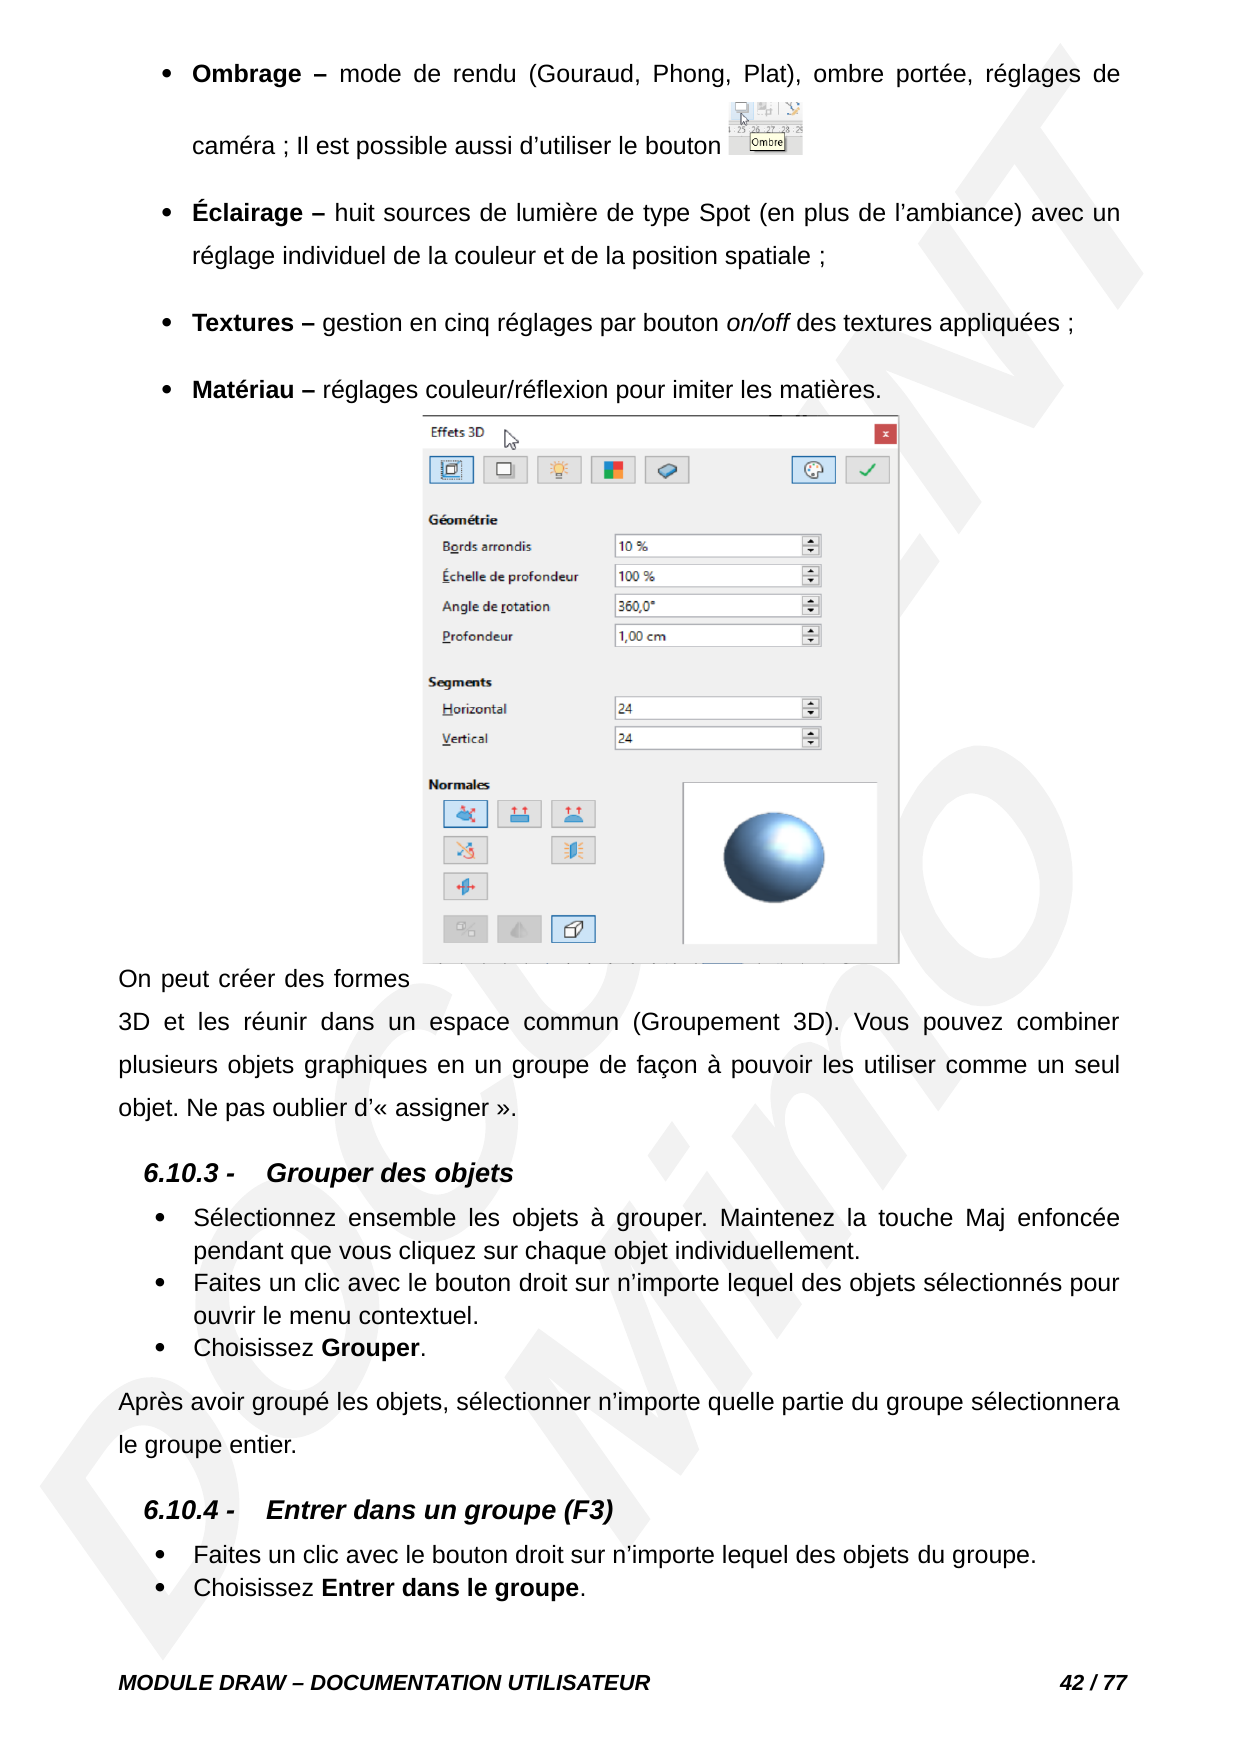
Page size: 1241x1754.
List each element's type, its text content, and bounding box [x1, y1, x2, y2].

list Textures – gestion en cinq réglages par bouton on/off des textures appliquées ; [162, 308, 1122, 337]
list Faites un clic avec le bouton droit sur n’importe lequel des objets du groupe. [156, 1538, 1122, 1570]
picture [422, 415, 900, 964]
list Sélectionnez ensemble les objets à grouper. Maintenez la touche Maj enfoncée pendant que vous cliquez sur chaque objet individuellement. [156, 1201, 1122, 1266]
text Après avoir groupé les objets, sélectionner n’importe quelle partie du groupe sélectionnera le groupe entier. [118, 1387, 1122, 1459]
list Choisissez Grouper. [156, 1331, 1122, 1363]
list Choisissez Entrer dans le groupe. [156, 1570, 1122, 1603]
list Matériau – réglages couleur/réflexion pour imiter les matières. [162, 375, 1122, 403]
list Éclairage – huit sources de lumière de type Spot (en plus de l’ambiance) avec un réglage individuel de la couleur et de la position spatiale ; [162, 198, 1122, 270]
subtitle Grouper des objets [143, 1157, 1122, 1188]
list Ombrage – mode de rendu (Gouraud, Phong, Plat), ombre portée, réglages de caméra ; Il est possible aussi d’utiliser le bouton [162, 59, 1122, 160]
list Faites un clic avec le bouton droit sur n’importe lequel des objets sélectionnés pour ouvrir le menu contextuel. [156, 1266, 1122, 1331]
subtitle Entrer dans un groupe (F3) [143, 1494, 1122, 1525]
text On peut créer des formes 3D et les réunir dans un espace commun (Groupement 3D). Vous pouvez combiner plusieurs objets graphiques en un groupe de façon à pouvoir les utiliser comme un seul objet. Ne pas oublier d’« assigner ». [118, 964, 1122, 1122]
picture [728, 102, 803, 155]
